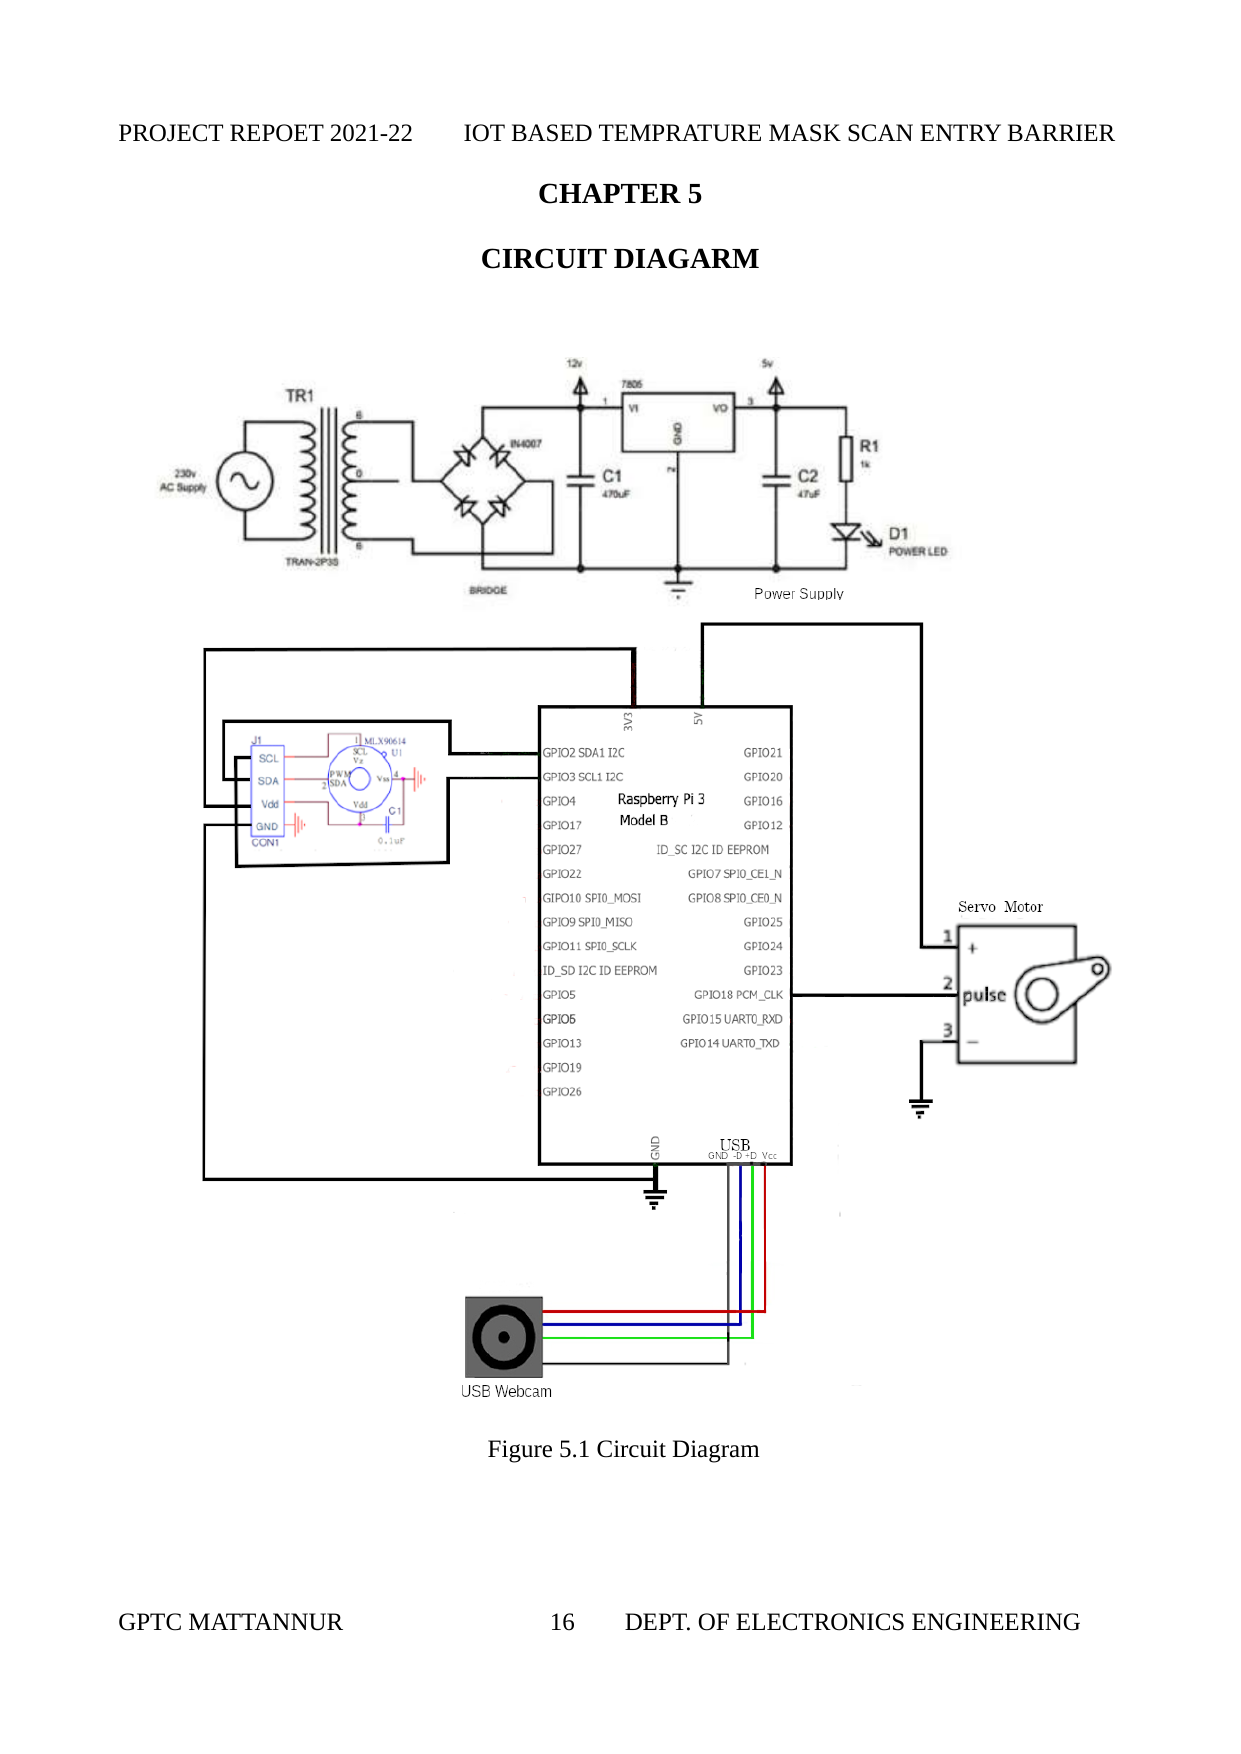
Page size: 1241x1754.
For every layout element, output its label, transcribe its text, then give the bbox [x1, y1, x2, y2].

picture [150, 349, 1113, 1414]
text CIRCUIT DIAGARM [118, 241, 1122, 275]
text Figure 5.1 Circuit Diagram [118, 371, 1122, 1464]
text CHAPTER 5 [118, 176, 1122, 210]
